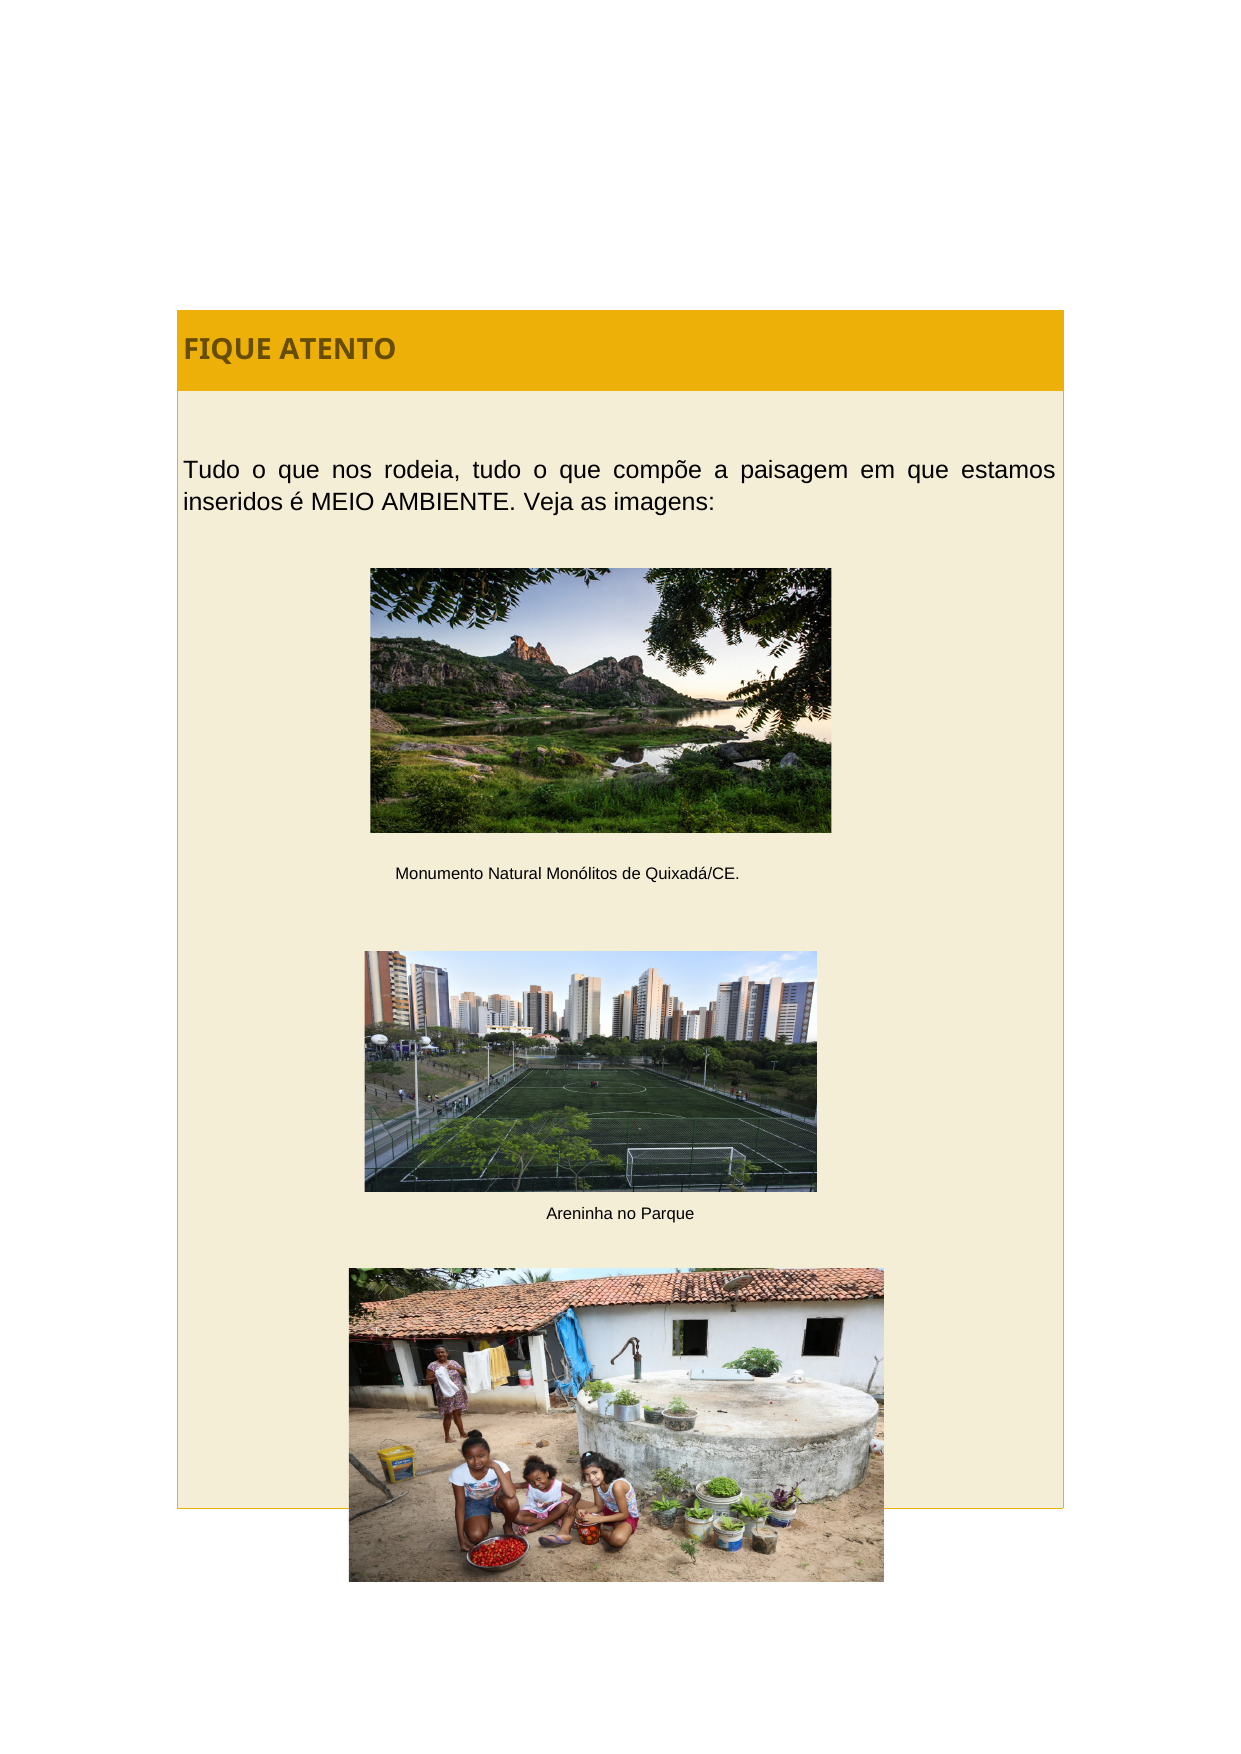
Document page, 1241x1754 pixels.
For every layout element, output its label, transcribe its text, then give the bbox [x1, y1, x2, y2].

picture [370, 568, 832, 833]
table_header FIQUE ATENTO [178, 311, 1063, 390]
table_cell Tudo o que nos rodeia, tudo o que compõe a paisagem em que estamos inseridos é MEIO AMBIENTE. Veja as imagens: Monumento Natural Monólitos de Quixadá/CE. Areninha no Parque [178, 391, 1063, 1508]
picture [364, 951, 817, 1192]
picture [348, 1268, 884, 1582]
